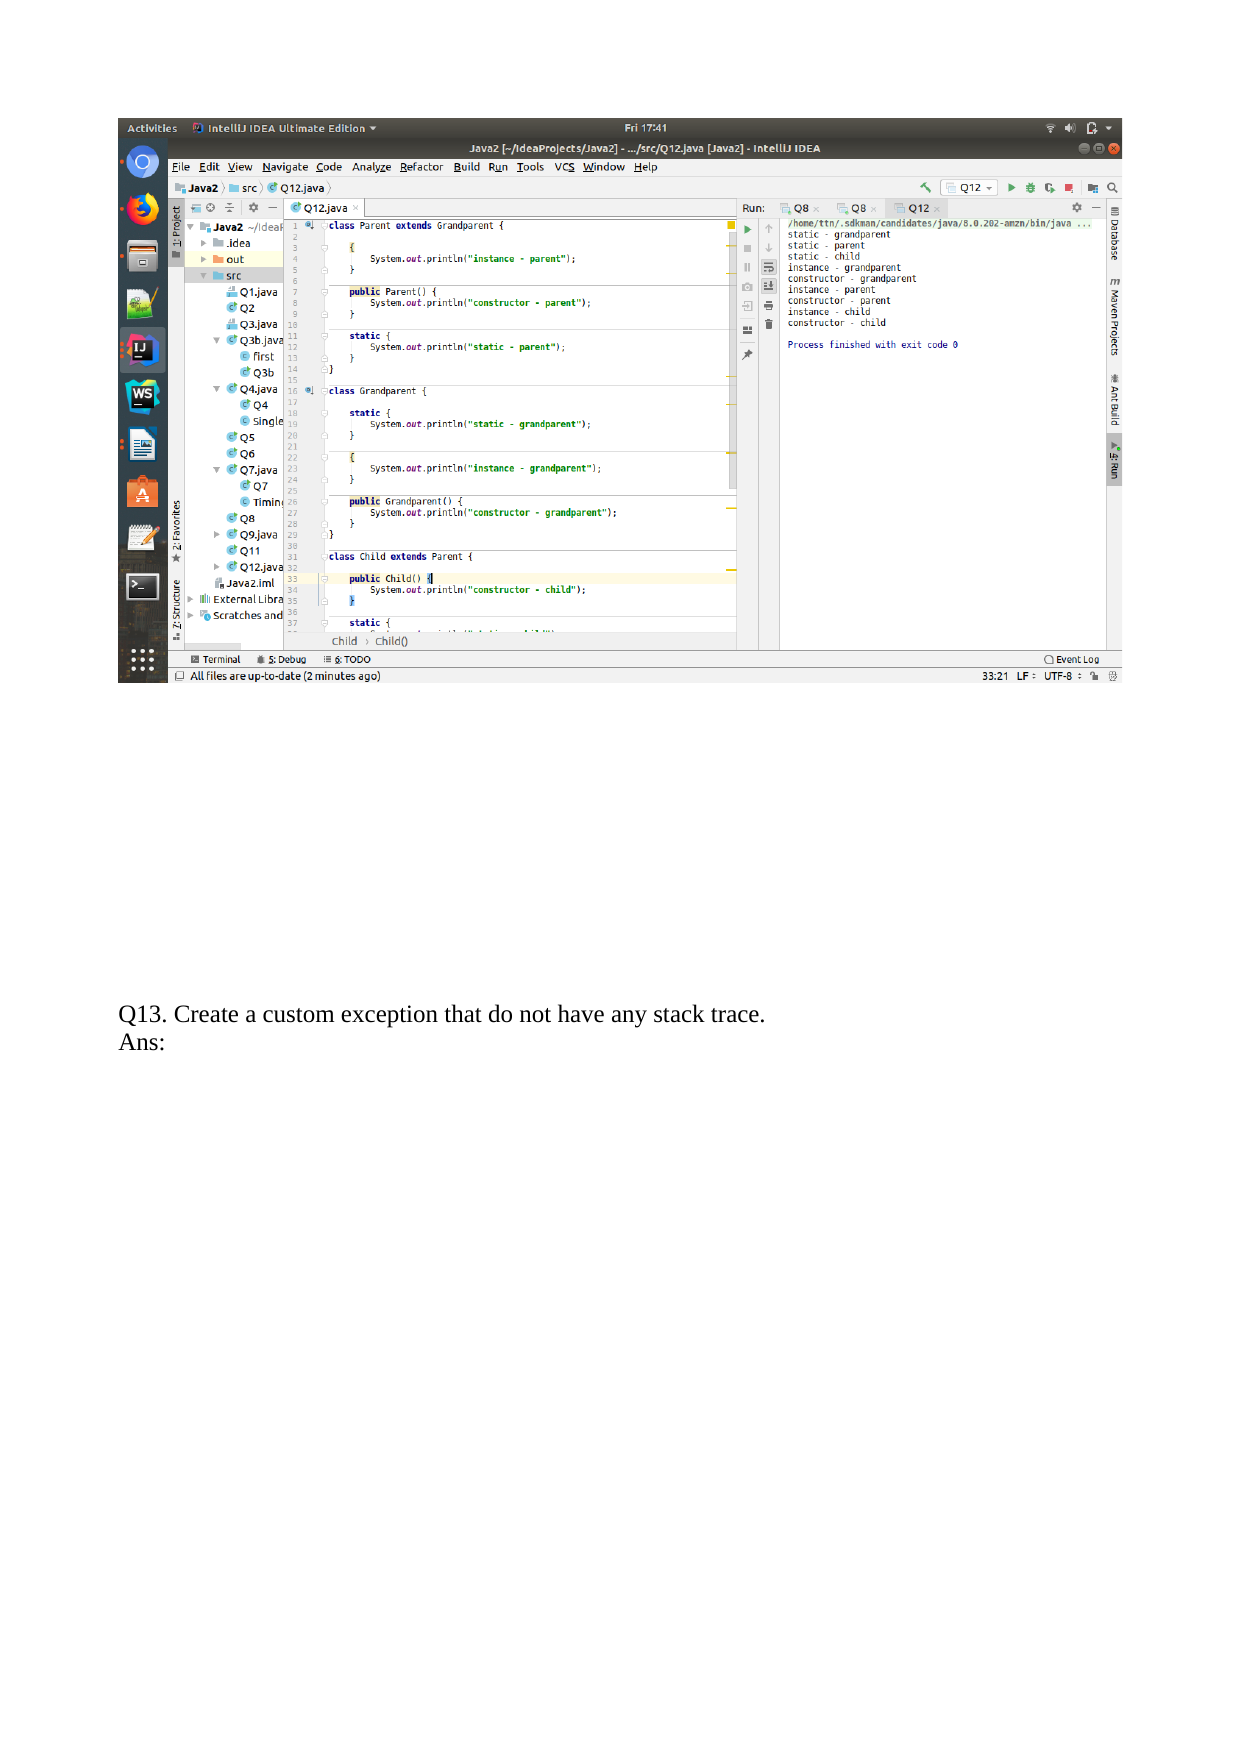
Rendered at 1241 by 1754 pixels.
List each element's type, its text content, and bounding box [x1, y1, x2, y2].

text Ans: [118, 1027, 1122, 1056]
picture [118, 118, 1123, 683]
text Q13. Create a custom exception that do not have any stack trace. [118, 999, 1122, 1027]
